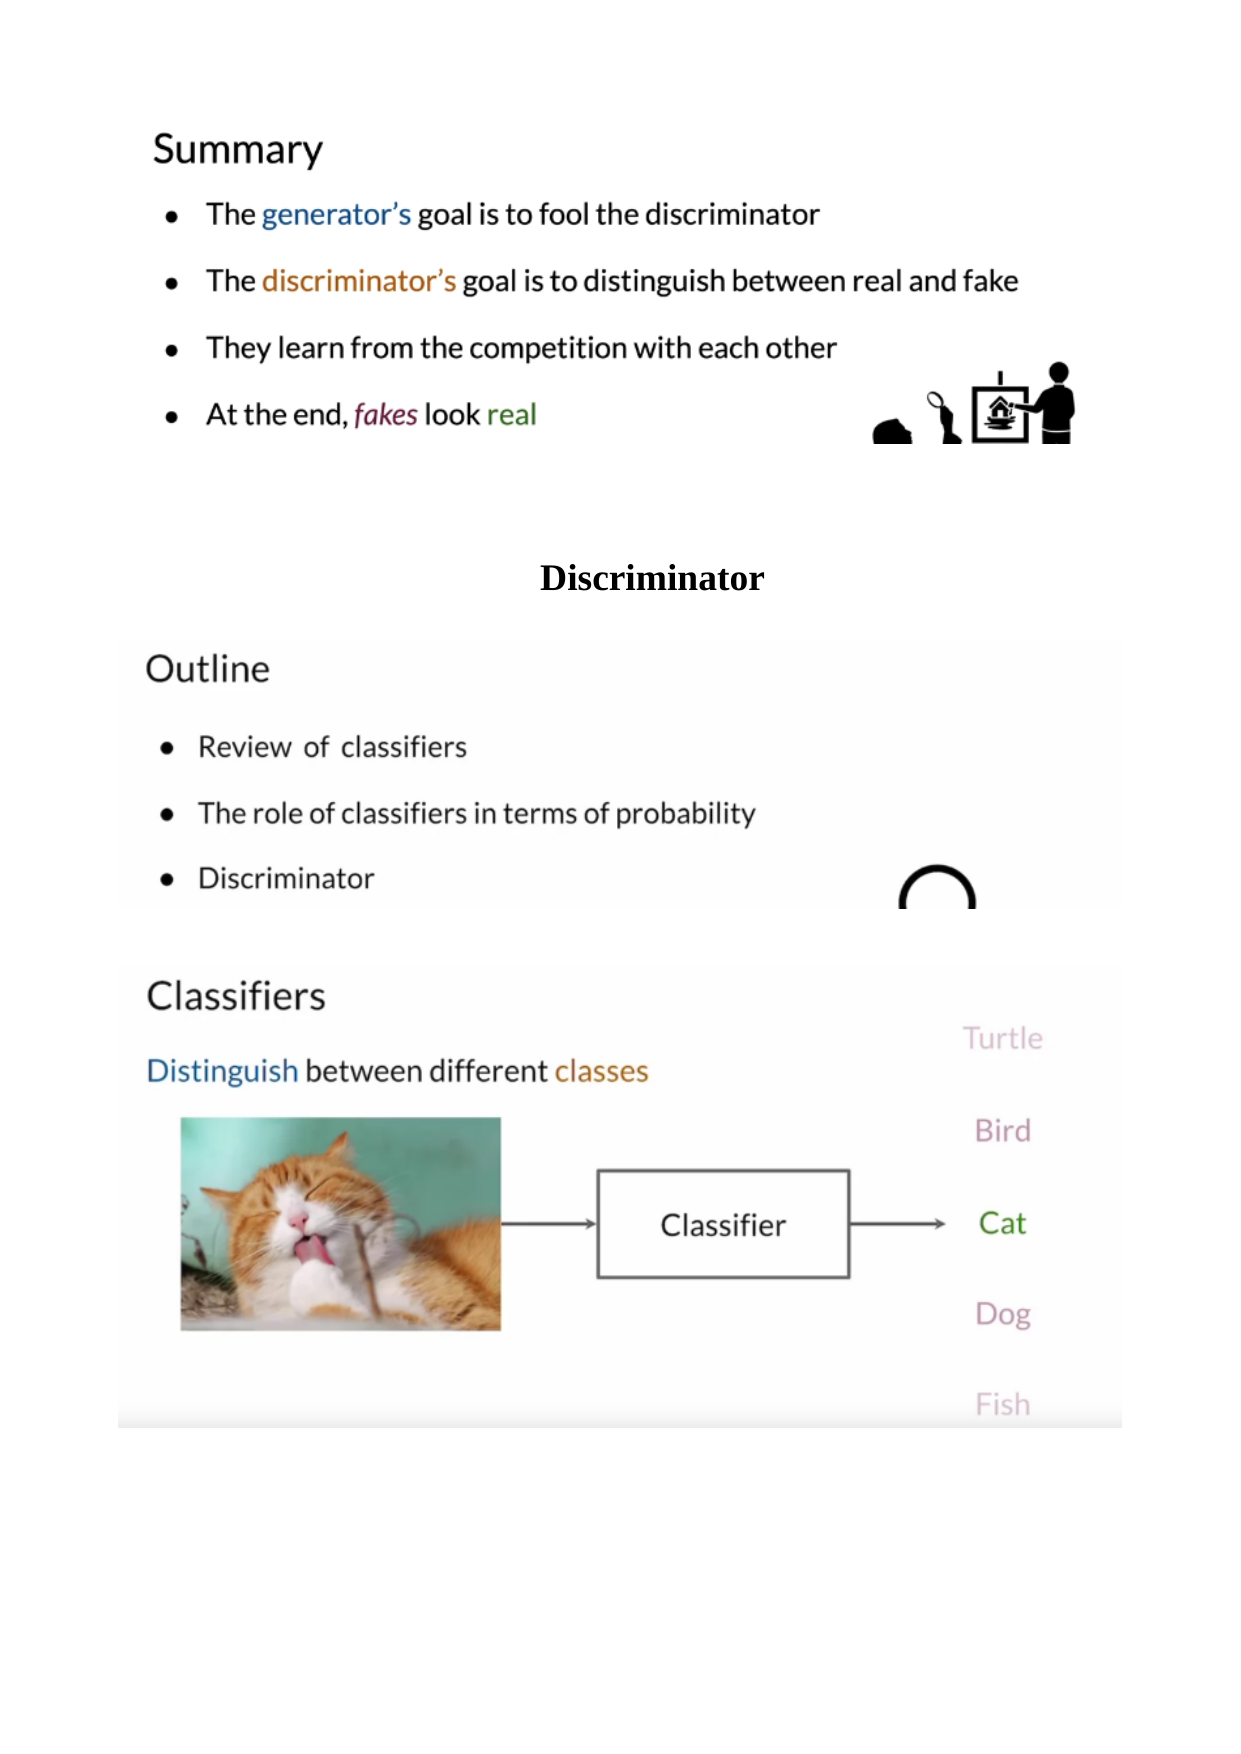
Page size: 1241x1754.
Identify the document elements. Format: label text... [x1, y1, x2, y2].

picture [118, 639, 1123, 909]
subtitle Discriminator [118, 555, 1122, 598]
picture [118, 966, 1123, 1428]
picture [118, 118, 1123, 444]
